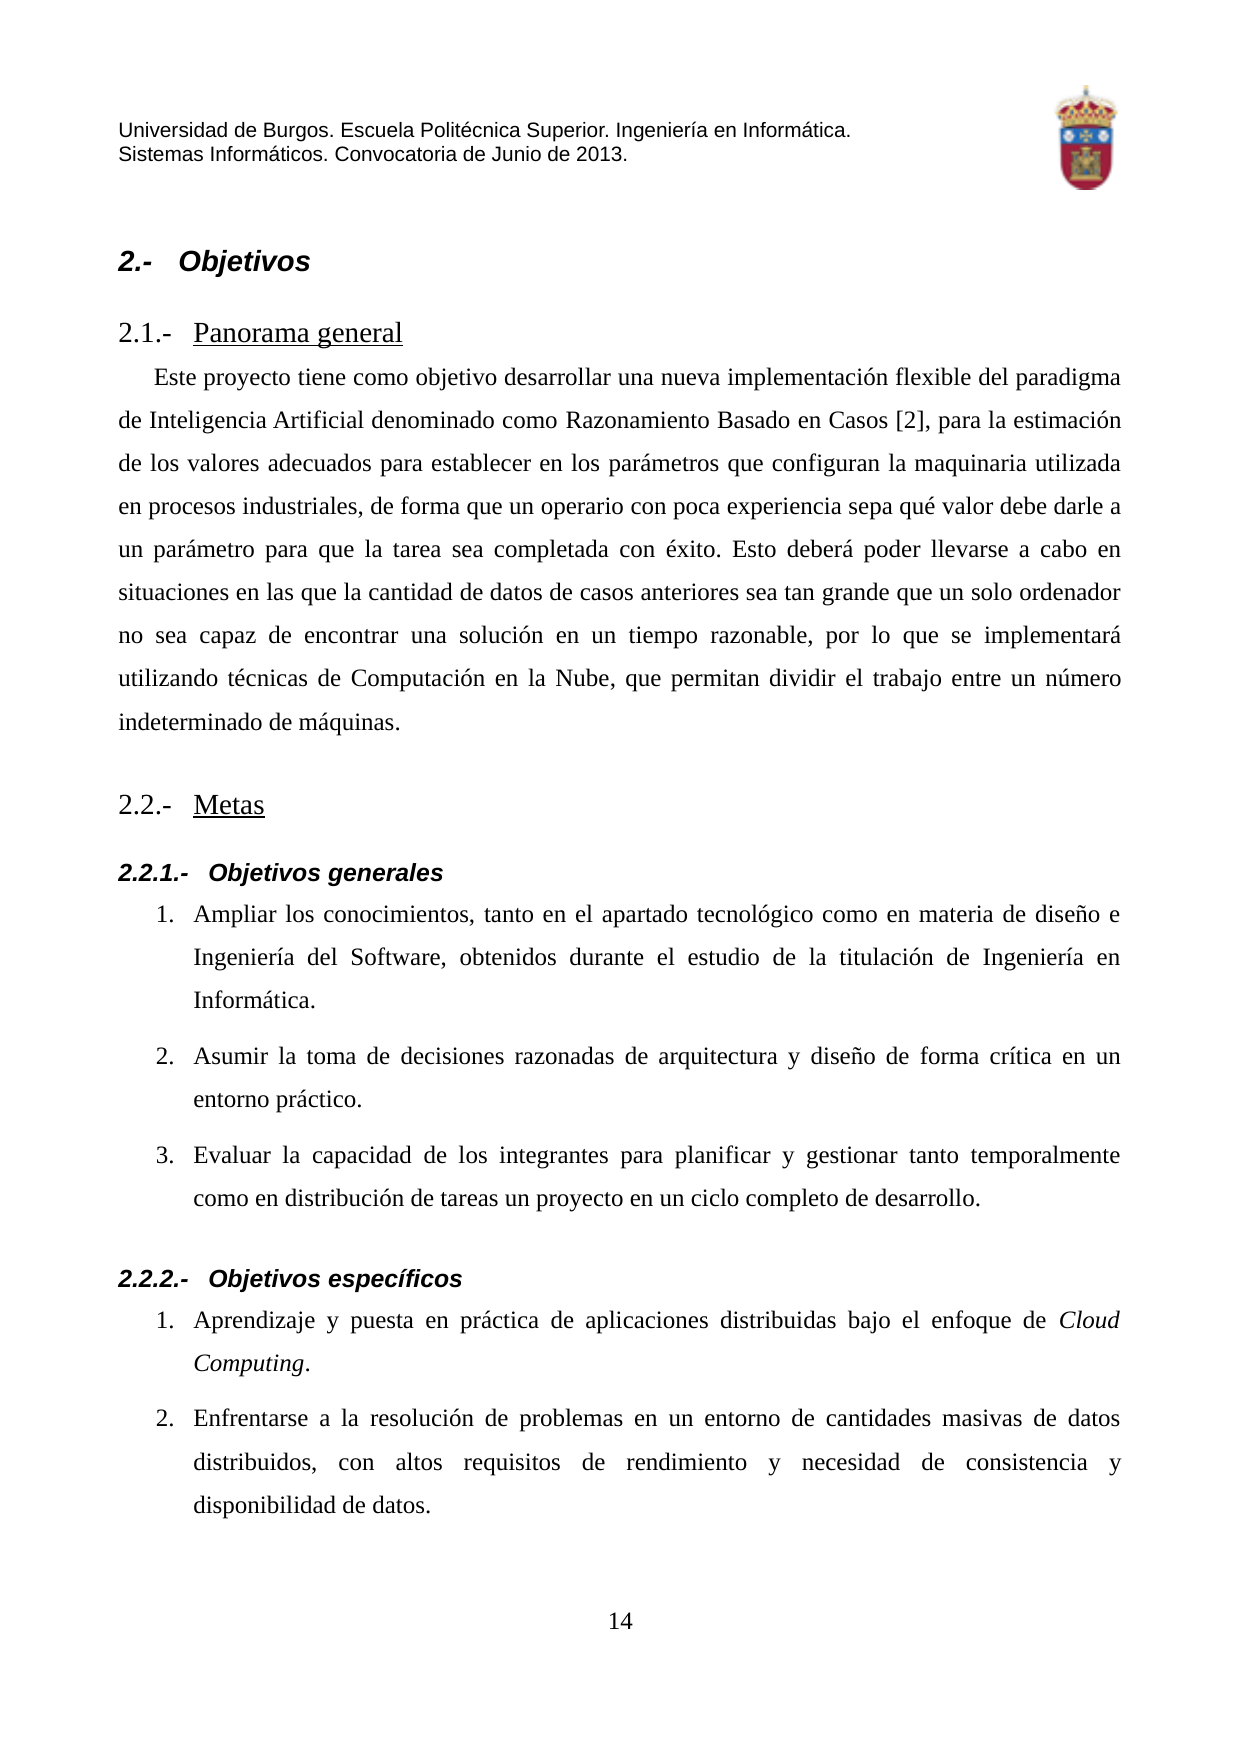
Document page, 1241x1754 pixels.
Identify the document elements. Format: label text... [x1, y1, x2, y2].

list Ampliar los conocimientos, tanto en el apartado tecnológico como en materia de diseño e Ingeniería del Software, obtenidos durante el estudio de la titulación de Ingeniería en Informática. [156, 899, 1122, 1014]
subtitle Metas [118, 787, 1122, 821]
subtitle Objetivos generales [118, 858, 1122, 887]
subtitle Objetivos específicos [118, 1264, 1122, 1292]
subtitle Panorama general [118, 316, 1122, 349]
text Este proyecto tiene como objetivo desarrollar una nueva implementación flexible del paradigma de Inteligencia Artificial denominado como Razonamiento Basado en Casos [2], para la estimación de los valores adecuados para establecer en los parámetros que configuran la maquinaria utilizada en procesos industriales, de forma que un operario con poca experiencia sepa qué valor debe darle a un parámetro para que la tarea sea completada con éxito. Esto deberá poder llevarse a cabo en situaciones en las que la cantidad de datos de casos anteriores sea tan grande que un solo ordenador no sea capaz de encontrar una solución en un tiempo razonable, por lo que se implementará utilizando técnicas de Computación en la Nube, que permitan dividir el trabajo entre un número indeterminado de máquinas. [118, 362, 1122, 735]
list Enfrentarse a la resolución de problemas en un entorno de cantidades masivas de datos distribuidos, con altos requisitos de rendimiento y necesidad de consistencia y disponibilidad de datos. [156, 1403, 1122, 1518]
list Evaluar la capacidad de los integrantes para planificar y gestionar tanto temporalmente como en distribución de tareas un proyecto en un ciclo completo de desarrollo. [156, 1140, 1122, 1212]
subtitle Objetivos [118, 244, 1122, 278]
picture [1053, 85, 1120, 190]
list Asumir la toma de decisiones razonadas de arquitectura y diseño de forma crítica en un entorno práctico. [156, 1041, 1122, 1113]
list Aprendizaje y puesta en práctica de aplicaciones distribuidas bajo el enfoque de Cloud Computing. [156, 1305, 1122, 1377]
